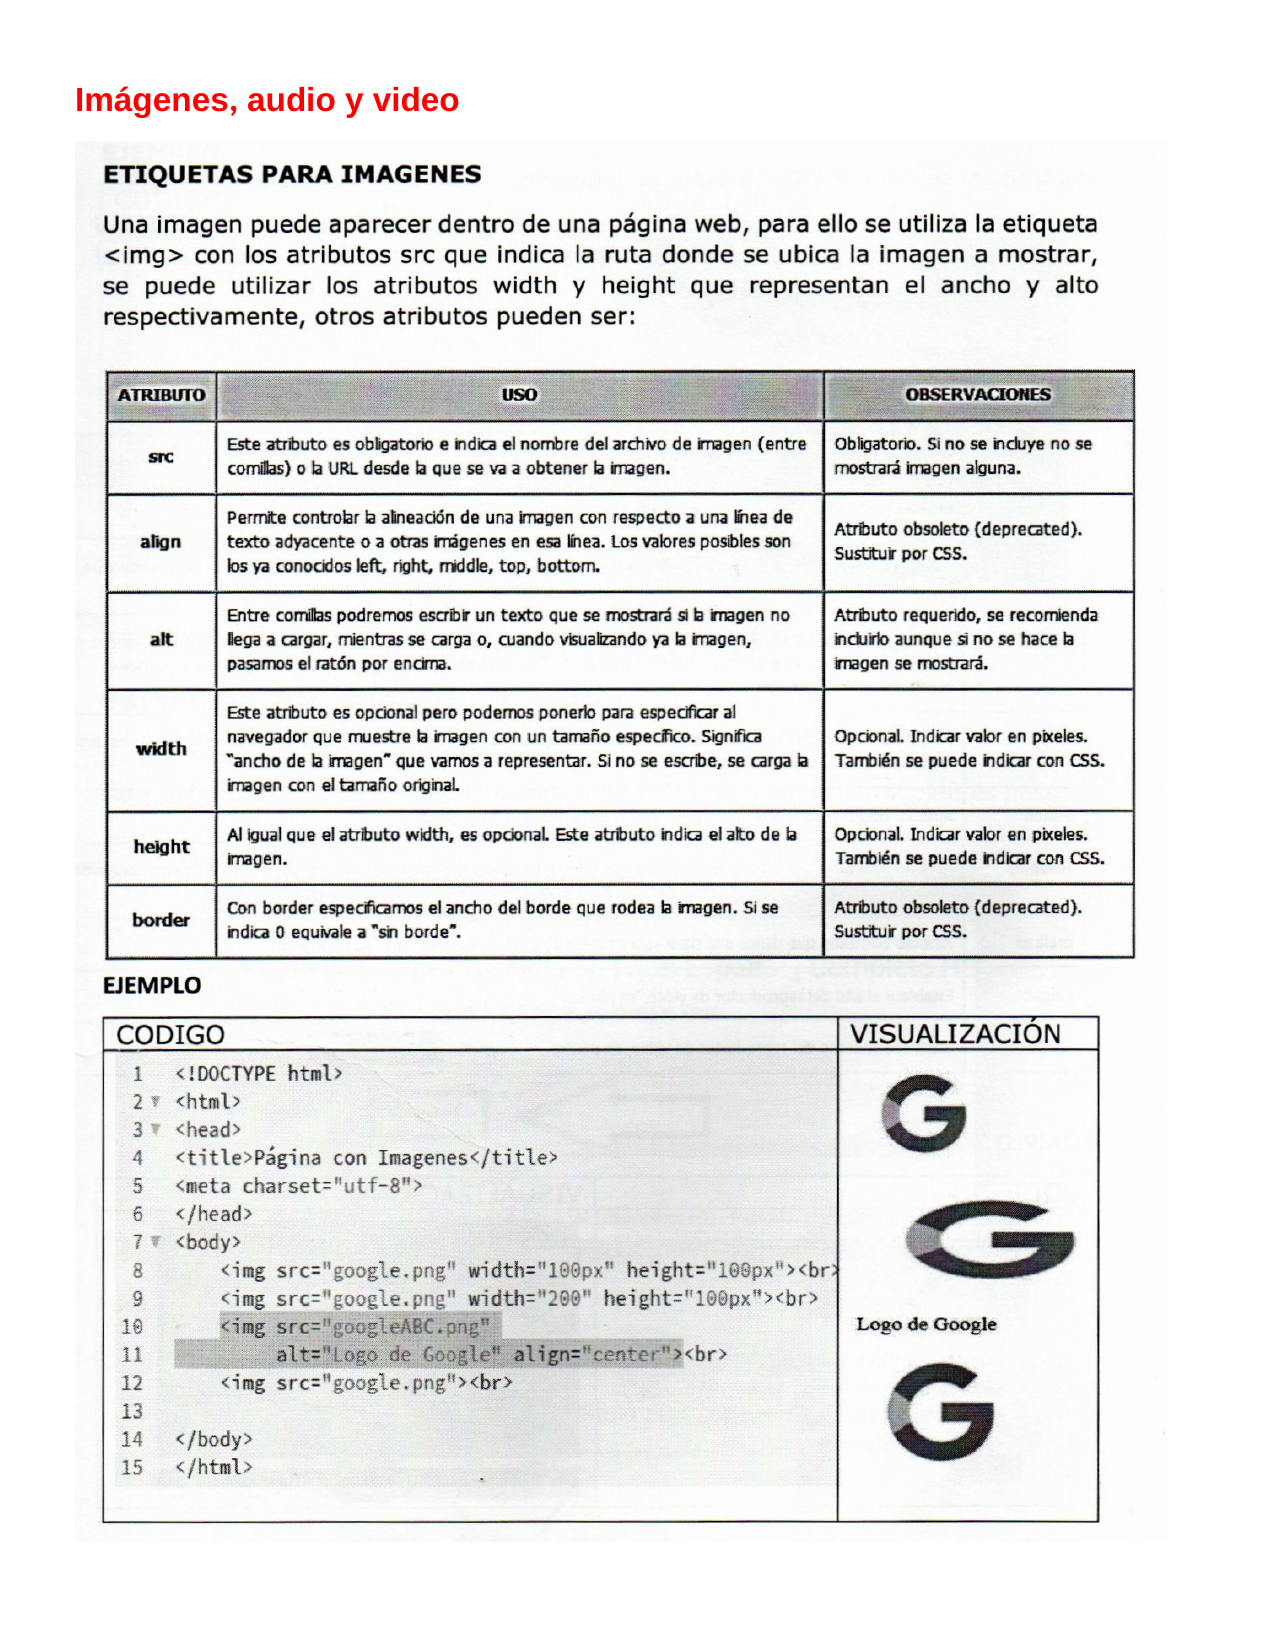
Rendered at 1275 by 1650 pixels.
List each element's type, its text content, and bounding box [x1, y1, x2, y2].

text Imágenes, audio y video [75, 75, 1200, 121]
picture [75, 141, 1168, 1542]
